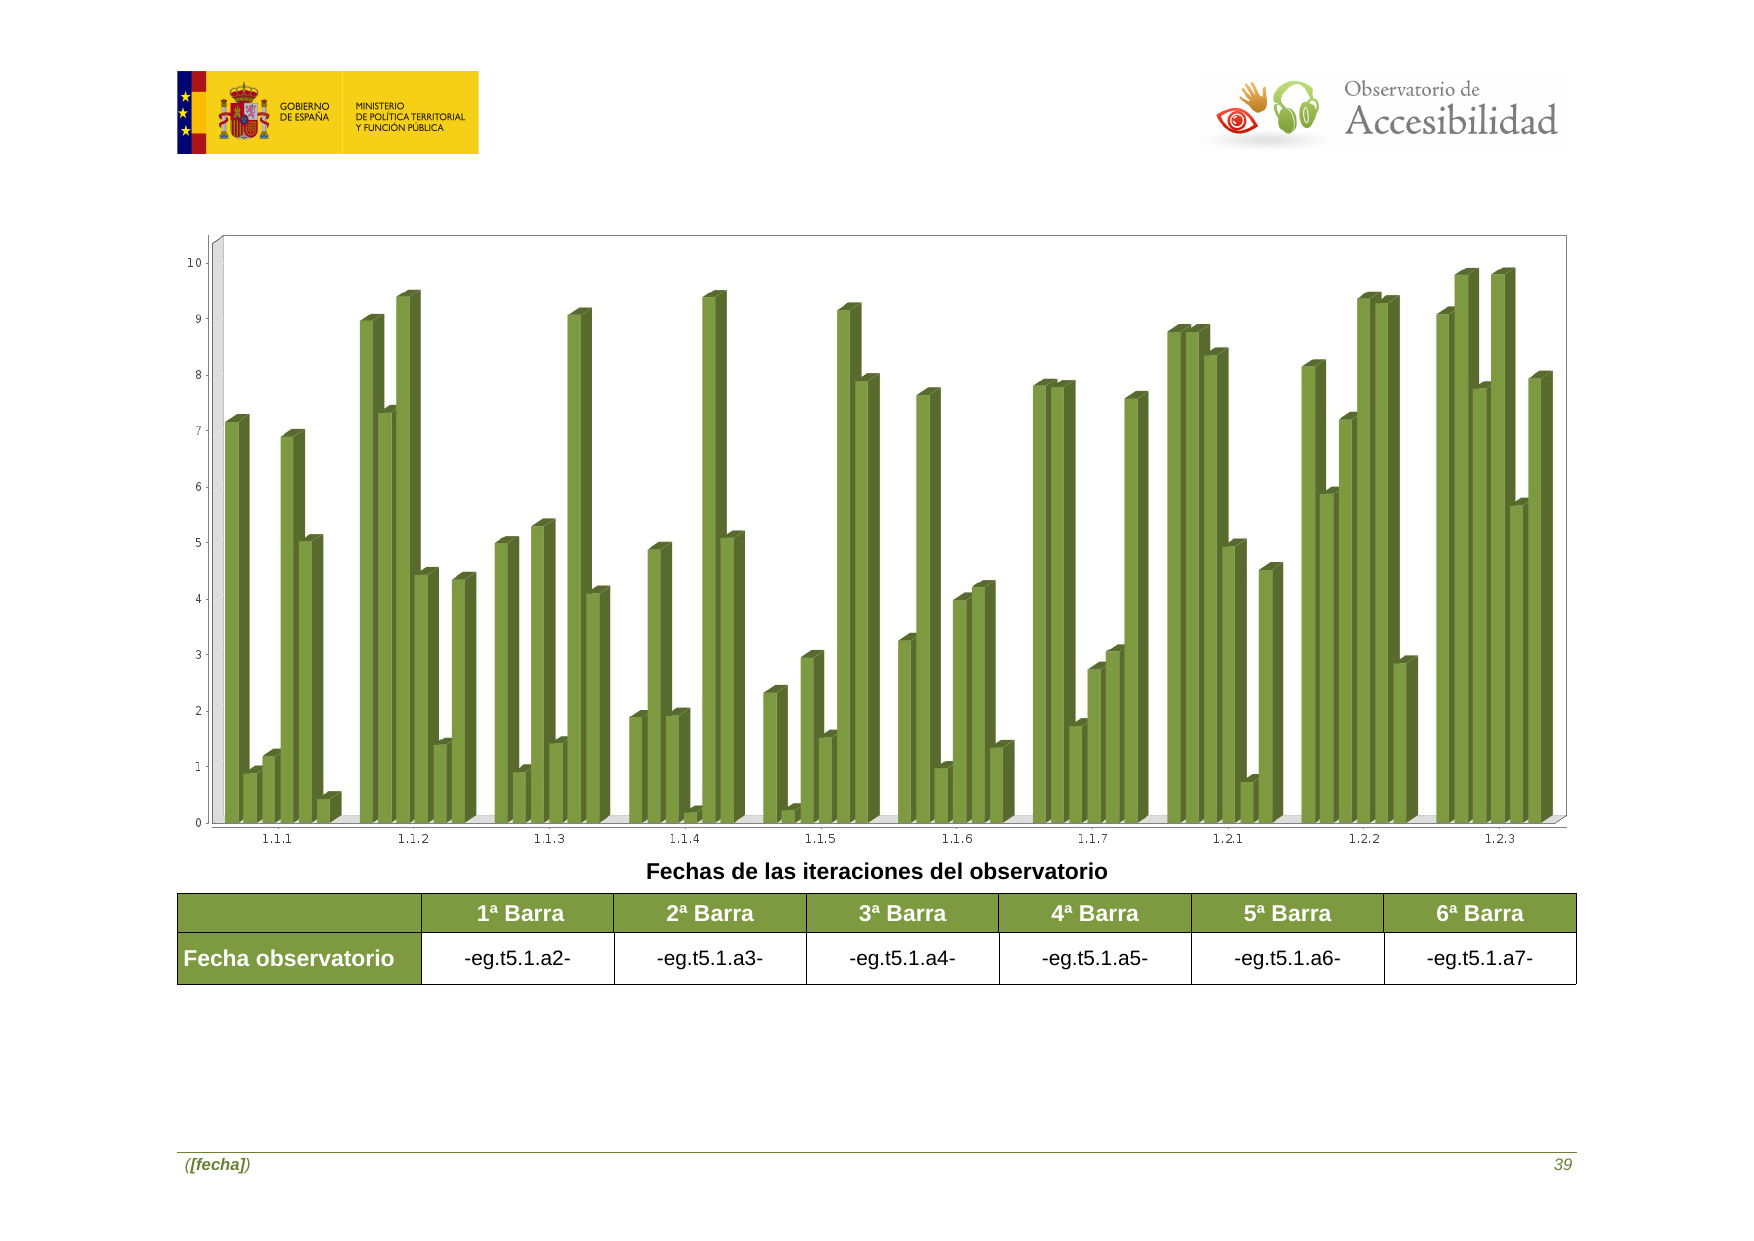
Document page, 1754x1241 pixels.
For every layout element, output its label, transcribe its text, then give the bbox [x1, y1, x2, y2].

table_cell -eg.t5.1.a3- [615, 933, 806, 984]
table_header 6ª Barra [1384, 894, 1576, 932]
picture [177, 225, 1577, 851]
table_cell -eg.t5.1.a4- [807, 933, 999, 984]
table_header 4ª Barra [999, 894, 1191, 932]
table_header 5ª Barra [1192, 894, 1383, 932]
table_header 1ª Barra [422, 894, 613, 932]
picture [177, 71, 479, 154]
text Fechas de las iteraciones del observatorio [177, 851, 1577, 884]
table_cell Fecha observatorio [178, 933, 421, 984]
table_cell -eg.t5.1.a7- [1385, 933, 1576, 984]
table_header 2ª Barra [614, 894, 806, 932]
table_header 3ª Barra [807, 894, 998, 932]
picture [1196, 72, 1572, 154]
table_header [178, 894, 421, 932]
table_cell -eg.t5.1.a6- [1192, 933, 1384, 984]
table_cell -eg.t5.1.a2- [422, 933, 614, 984]
table_cell -eg.t5.1.a5- [1000, 933, 1191, 984]
